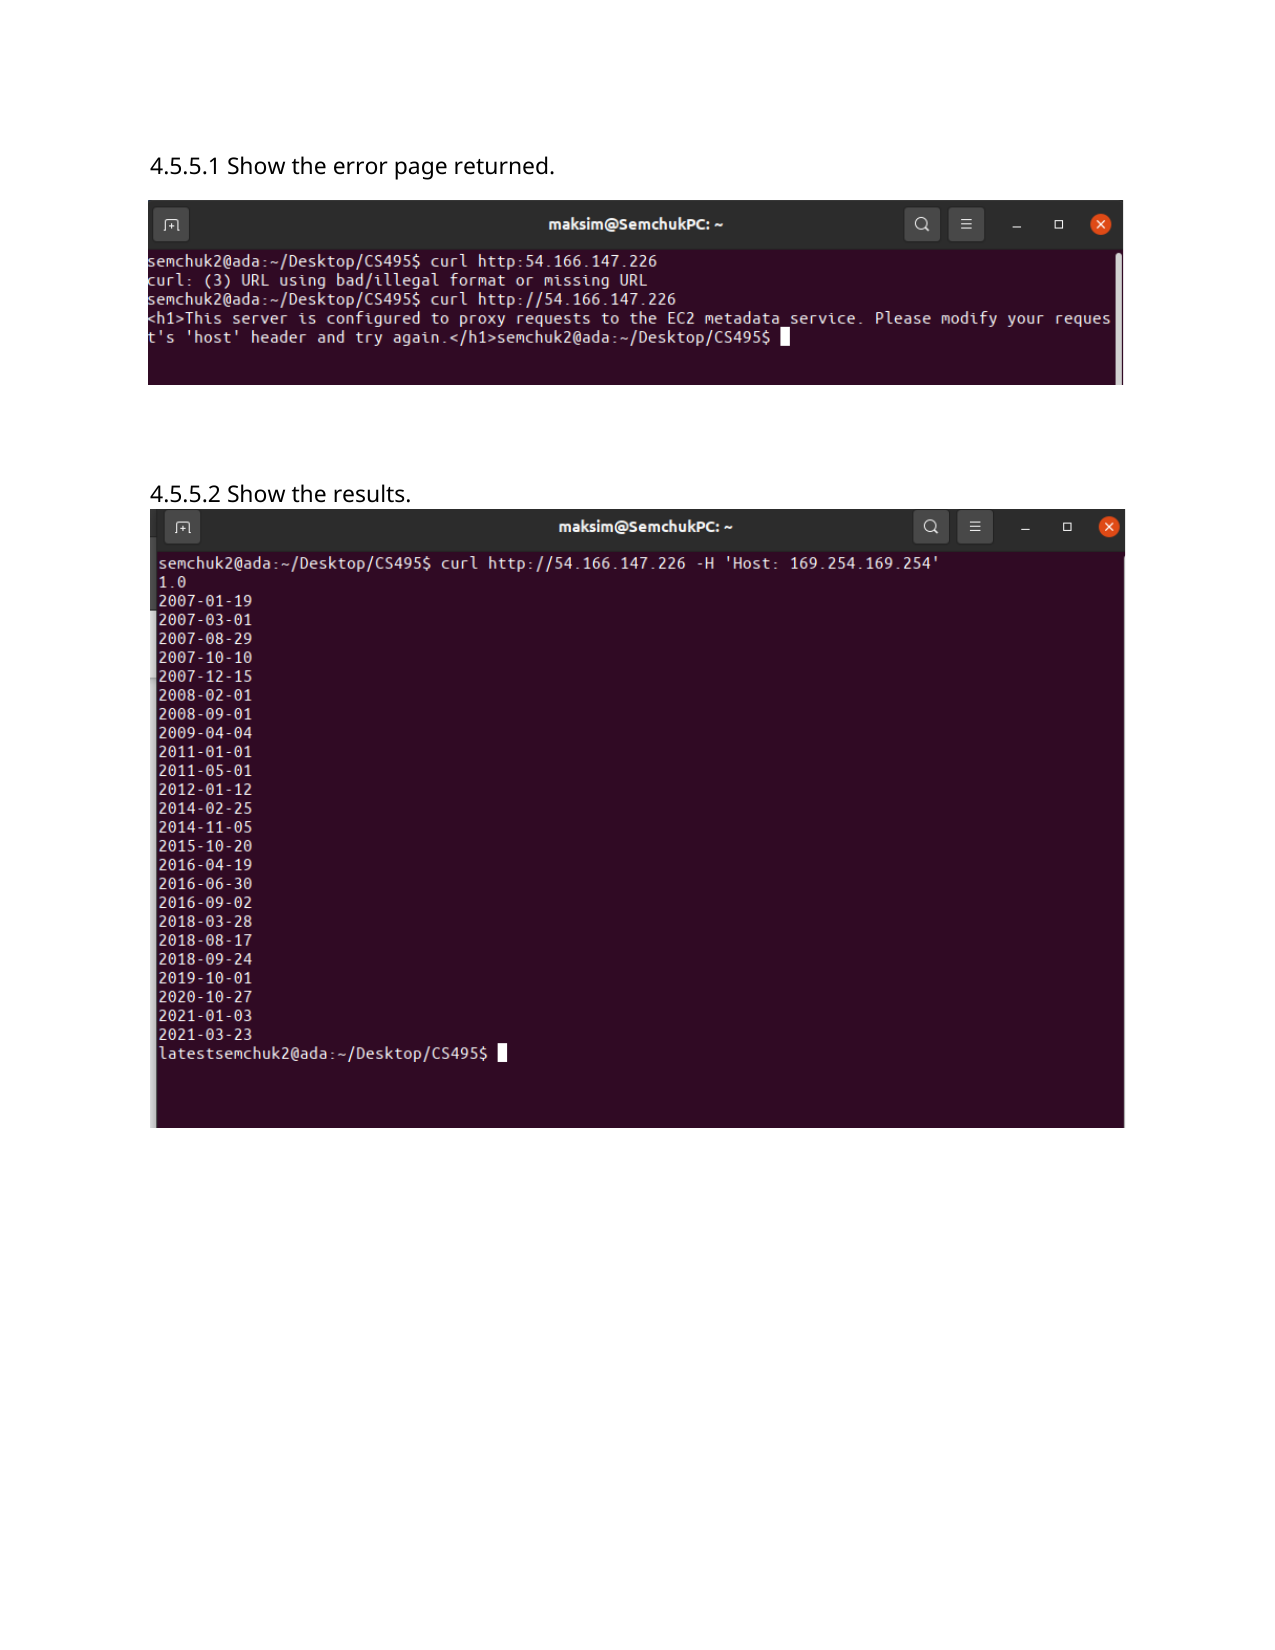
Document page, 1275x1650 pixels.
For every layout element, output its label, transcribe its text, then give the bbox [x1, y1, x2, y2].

text 4.5.5.1 Show the error page returned. [150, 150, 1125, 181]
picture [148, 200, 1124, 385]
text 4.5.5.2 Show the results. [150, 478, 1125, 509]
picture [150, 509, 1125, 1128]
